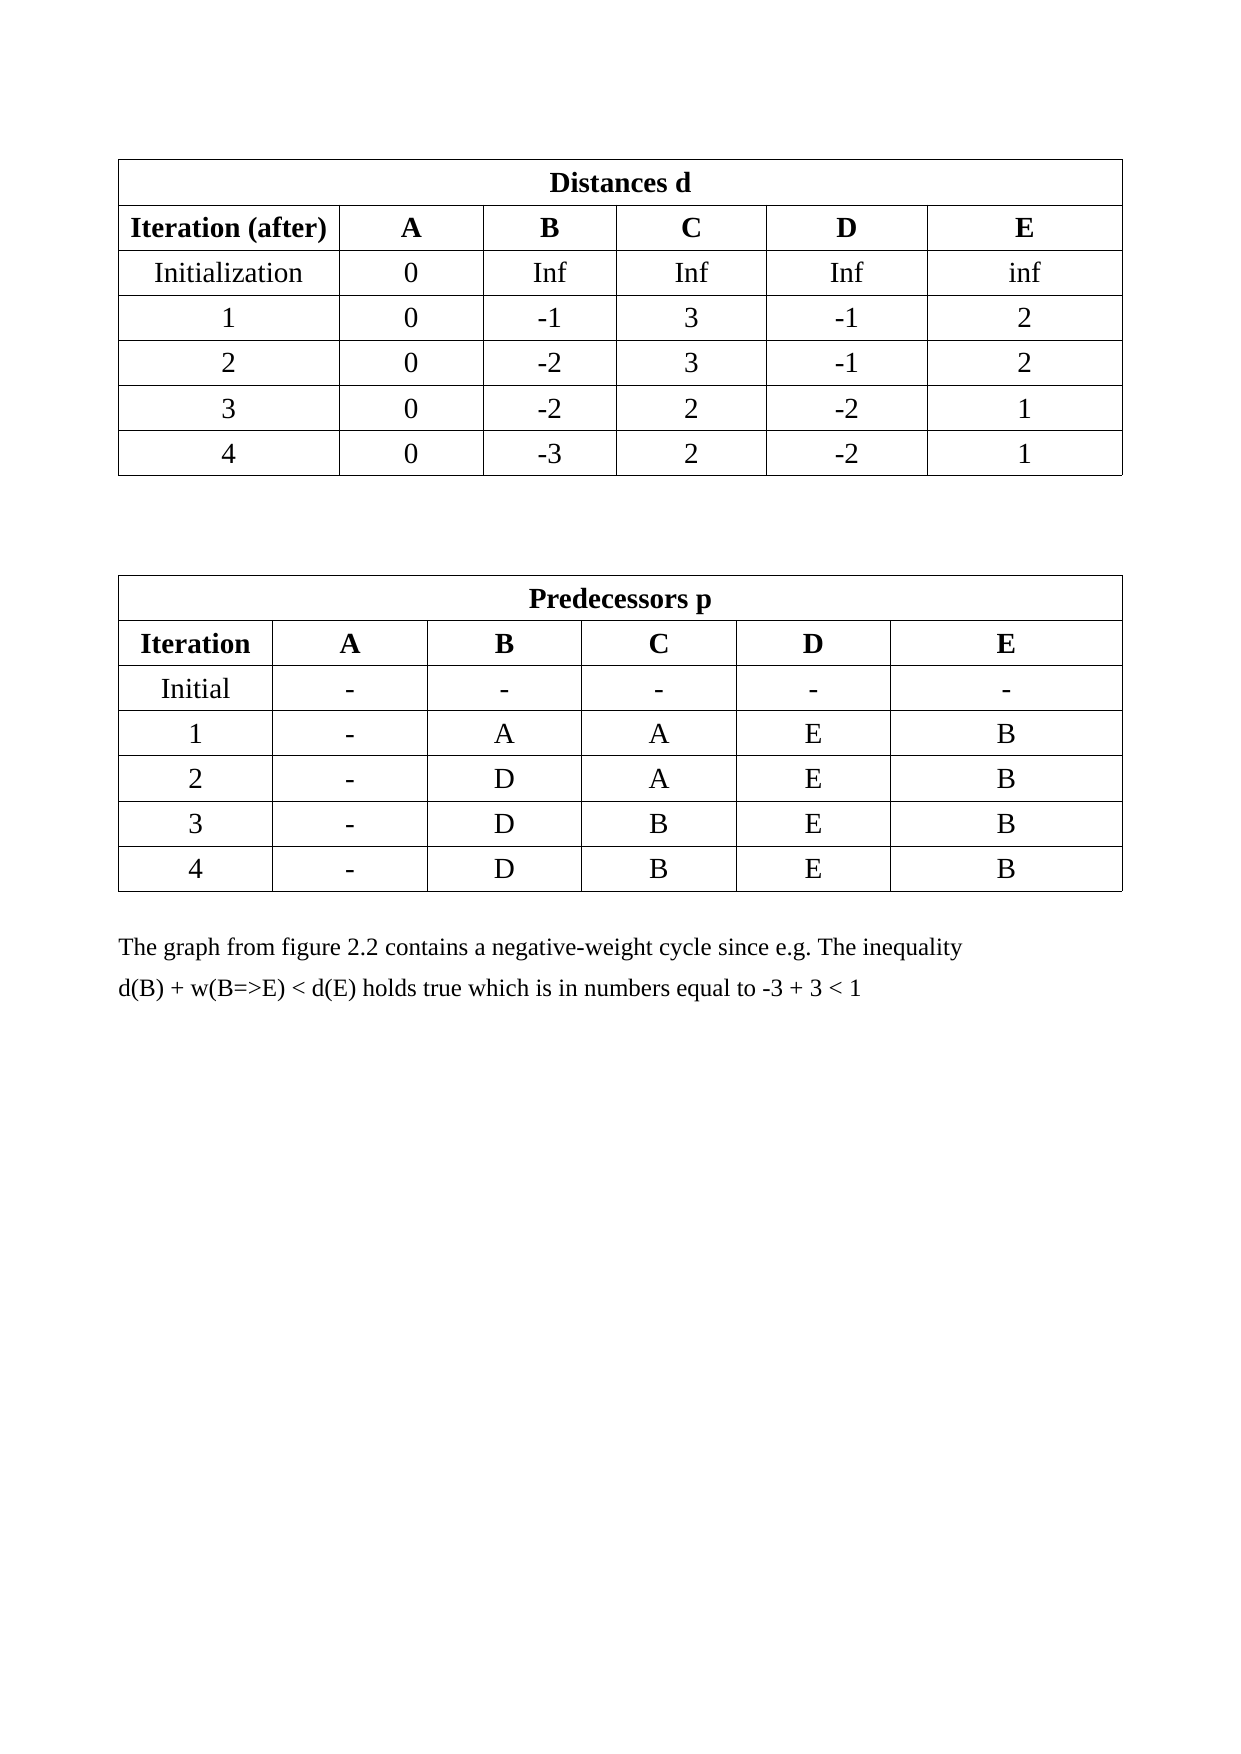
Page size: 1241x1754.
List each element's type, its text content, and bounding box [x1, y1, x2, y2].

table_cell B [428, 621, 581, 665]
table_cell Iteration (after) [119, 206, 339, 249]
table_cell - [273, 847, 427, 891]
table_cell 3 [119, 802, 272, 846]
table_cell -1 [767, 296, 927, 340]
table_cell D [767, 206, 927, 249]
table_cell -2 [767, 386, 927, 430]
table_cell C [617, 206, 766, 249]
table_cell 2 [617, 386, 766, 430]
table_cell -2 [484, 386, 616, 430]
table_cell 4 [119, 847, 272, 891]
table_cell 2 [928, 296, 1122, 340]
table_cell 1 [928, 386, 1122, 430]
table_cell Iteration [119, 621, 272, 665]
table_cell B [582, 847, 736, 891]
table_cell - [582, 666, 736, 710]
table_cell 1 [119, 711, 272, 755]
table_cell D [737, 621, 890, 665]
table_cell -3 [484, 431, 616, 475]
table_cell E [737, 847, 890, 891]
text The graph from figure 2.2 contains a negative-weight cycle since e.g. The inequality [118, 932, 1122, 961]
table_cell 3 [617, 341, 766, 385]
table_cell B [891, 802, 1122, 846]
table_cell B [891, 847, 1122, 891]
table_cell 3 [119, 386, 339, 430]
table_cell D [428, 847, 581, 891]
table_cell 0 [340, 431, 483, 475]
table_cell 2 [617, 431, 766, 475]
table_cell E [737, 756, 890, 801]
table_cell -2 [767, 431, 927, 475]
table_cell Inf [767, 251, 927, 295]
table_cell 2 [119, 341, 339, 385]
table_cell B [891, 711, 1122, 755]
table_cell 1 [928, 431, 1122, 475]
table_cell E [891, 621, 1122, 665]
table_cell 4 [119, 431, 339, 475]
table_cell 3 [617, 296, 766, 340]
table_cell 1 [119, 296, 339, 340]
table_cell B [582, 802, 736, 846]
table_cell A [273, 621, 427, 665]
table_header Predecessors p [119, 576, 1122, 620]
table_cell -1 [484, 296, 616, 340]
table_cell D [428, 802, 581, 846]
table_cell E [737, 711, 890, 755]
table_cell A [428, 711, 581, 755]
table_cell - [273, 666, 427, 710]
table_cell - [273, 756, 427, 801]
table_cell C [582, 621, 736, 665]
table_cell A [340, 206, 483, 249]
table_cell - [737, 666, 890, 710]
table_cell D [428, 756, 581, 801]
table_cell 0 [340, 251, 483, 295]
table_cell -2 [484, 341, 616, 385]
table_cell -1 [767, 341, 927, 385]
table_cell Inf [484, 251, 616, 295]
table_header Distances d [119, 160, 1122, 204]
table_cell 0 [340, 341, 483, 385]
table_cell B [484, 206, 616, 249]
table_cell Inf [617, 251, 766, 295]
table_cell E [928, 206, 1122, 249]
table_cell - [273, 802, 427, 846]
table_cell 2 [119, 756, 272, 801]
table_cell E [737, 802, 890, 846]
table_cell B [891, 756, 1122, 801]
table_cell Initialization [119, 251, 339, 295]
table_cell 2 [928, 341, 1122, 385]
table_cell 0 [340, 386, 483, 430]
table_cell A [582, 711, 736, 755]
table_cell A [582, 756, 736, 801]
table_cell inf [928, 251, 1122, 295]
table_cell - [891, 666, 1122, 710]
table_cell - [428, 666, 581, 710]
table_cell 0 [340, 296, 483, 340]
text d(B) + w(B=>E) < d(E) holds true which is in numbers equal to -3 + 3 < 1 [118, 973, 1122, 1002]
table_cell - [273, 711, 427, 755]
table_cell Initial [119, 666, 272, 710]
